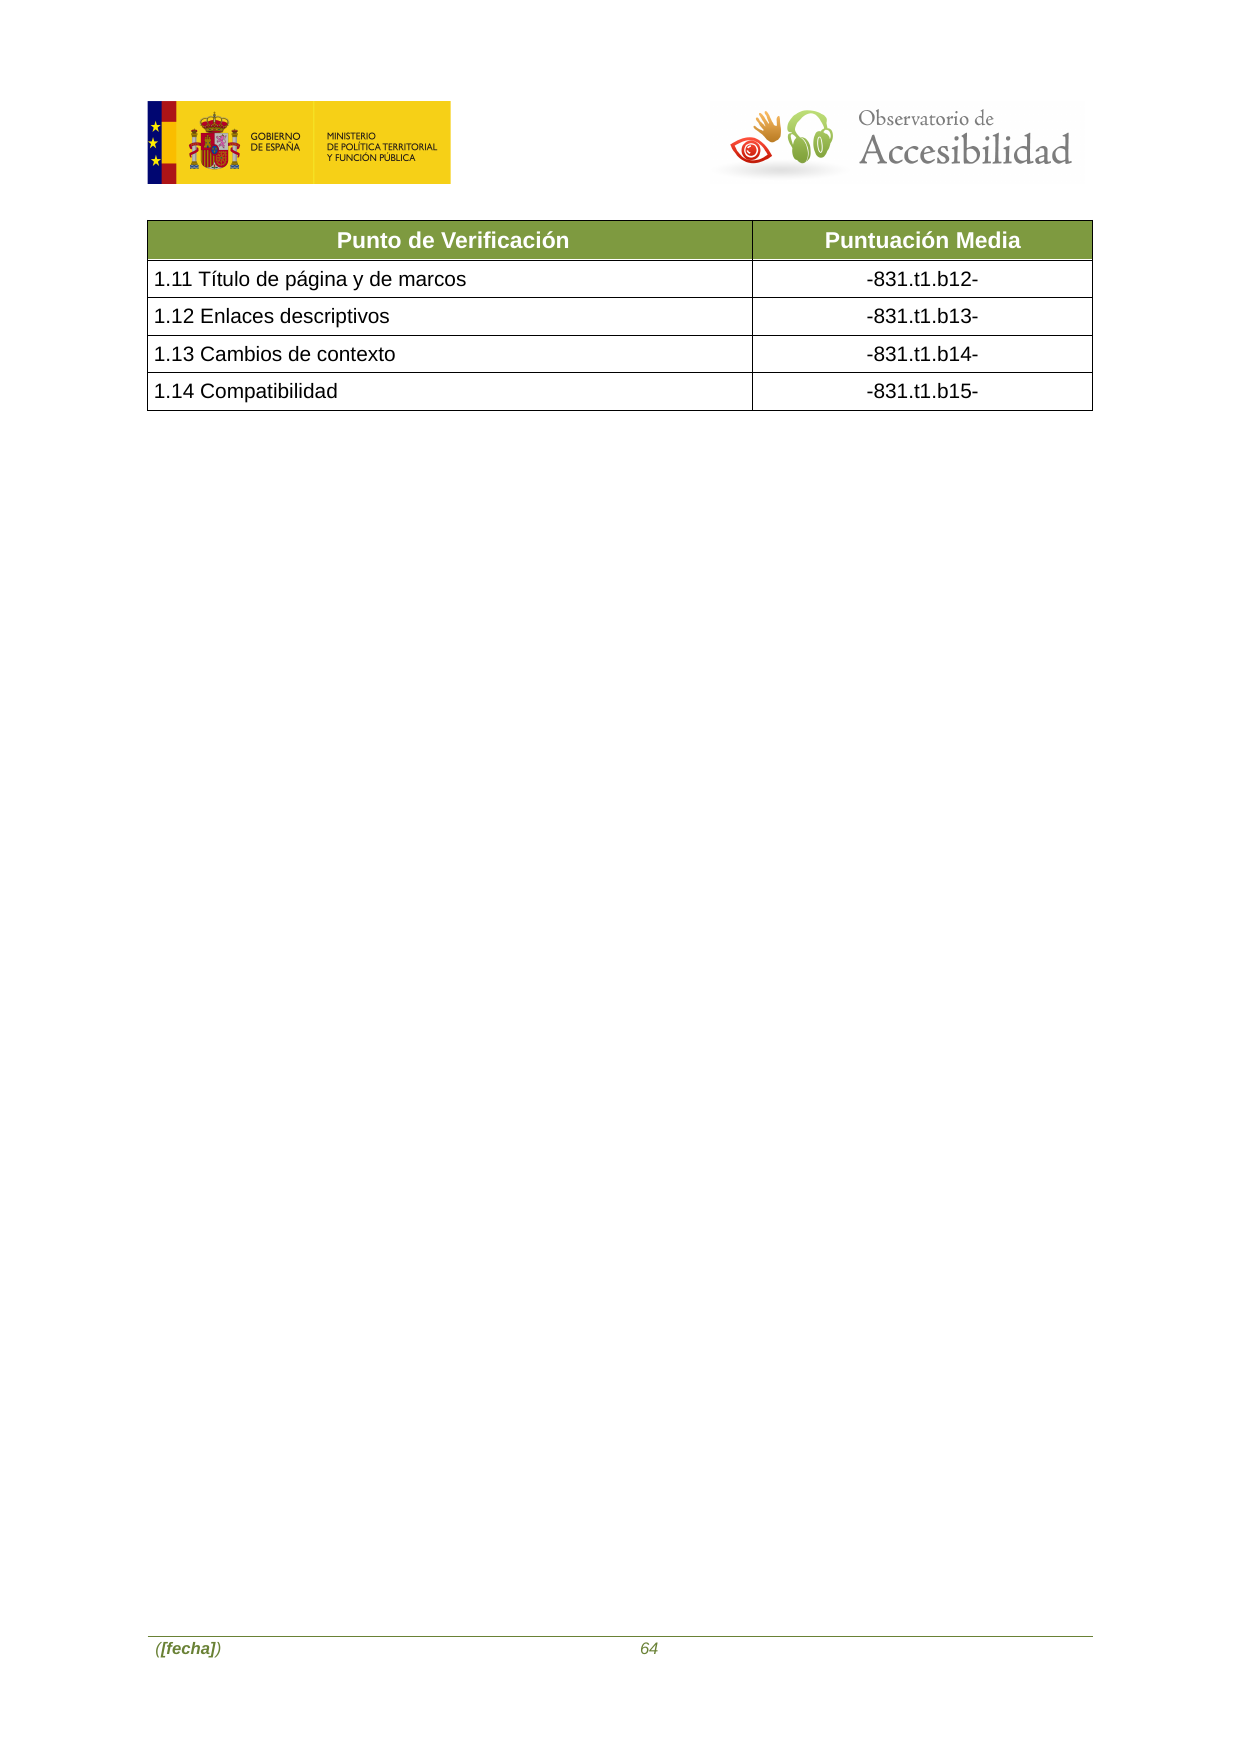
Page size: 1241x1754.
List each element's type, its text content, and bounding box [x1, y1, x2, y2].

table_cell -831.t1.b15- [753, 373, 1092, 409]
table_cell 1.14 Compatibilidad [148, 373, 752, 409]
picture [710, 101, 1086, 184]
table_cell 1.12 Enlaces descriptivos [148, 298, 752, 334]
table_cell -831.t1.b12- [753, 261, 1092, 297]
table_cell 1.11 Título de página y de marcos [148, 261, 752, 297]
table_cell -831.t1.b14- [753, 336, 1092, 372]
picture [147, 101, 451, 184]
table_header Puntuación Media [753, 221, 1092, 259]
table_cell 1.13 Cambios de contexto [148, 336, 752, 372]
table_header Punto de Verificación [148, 221, 752, 259]
table_cell -831.t1.b13- [753, 298, 1092, 334]
